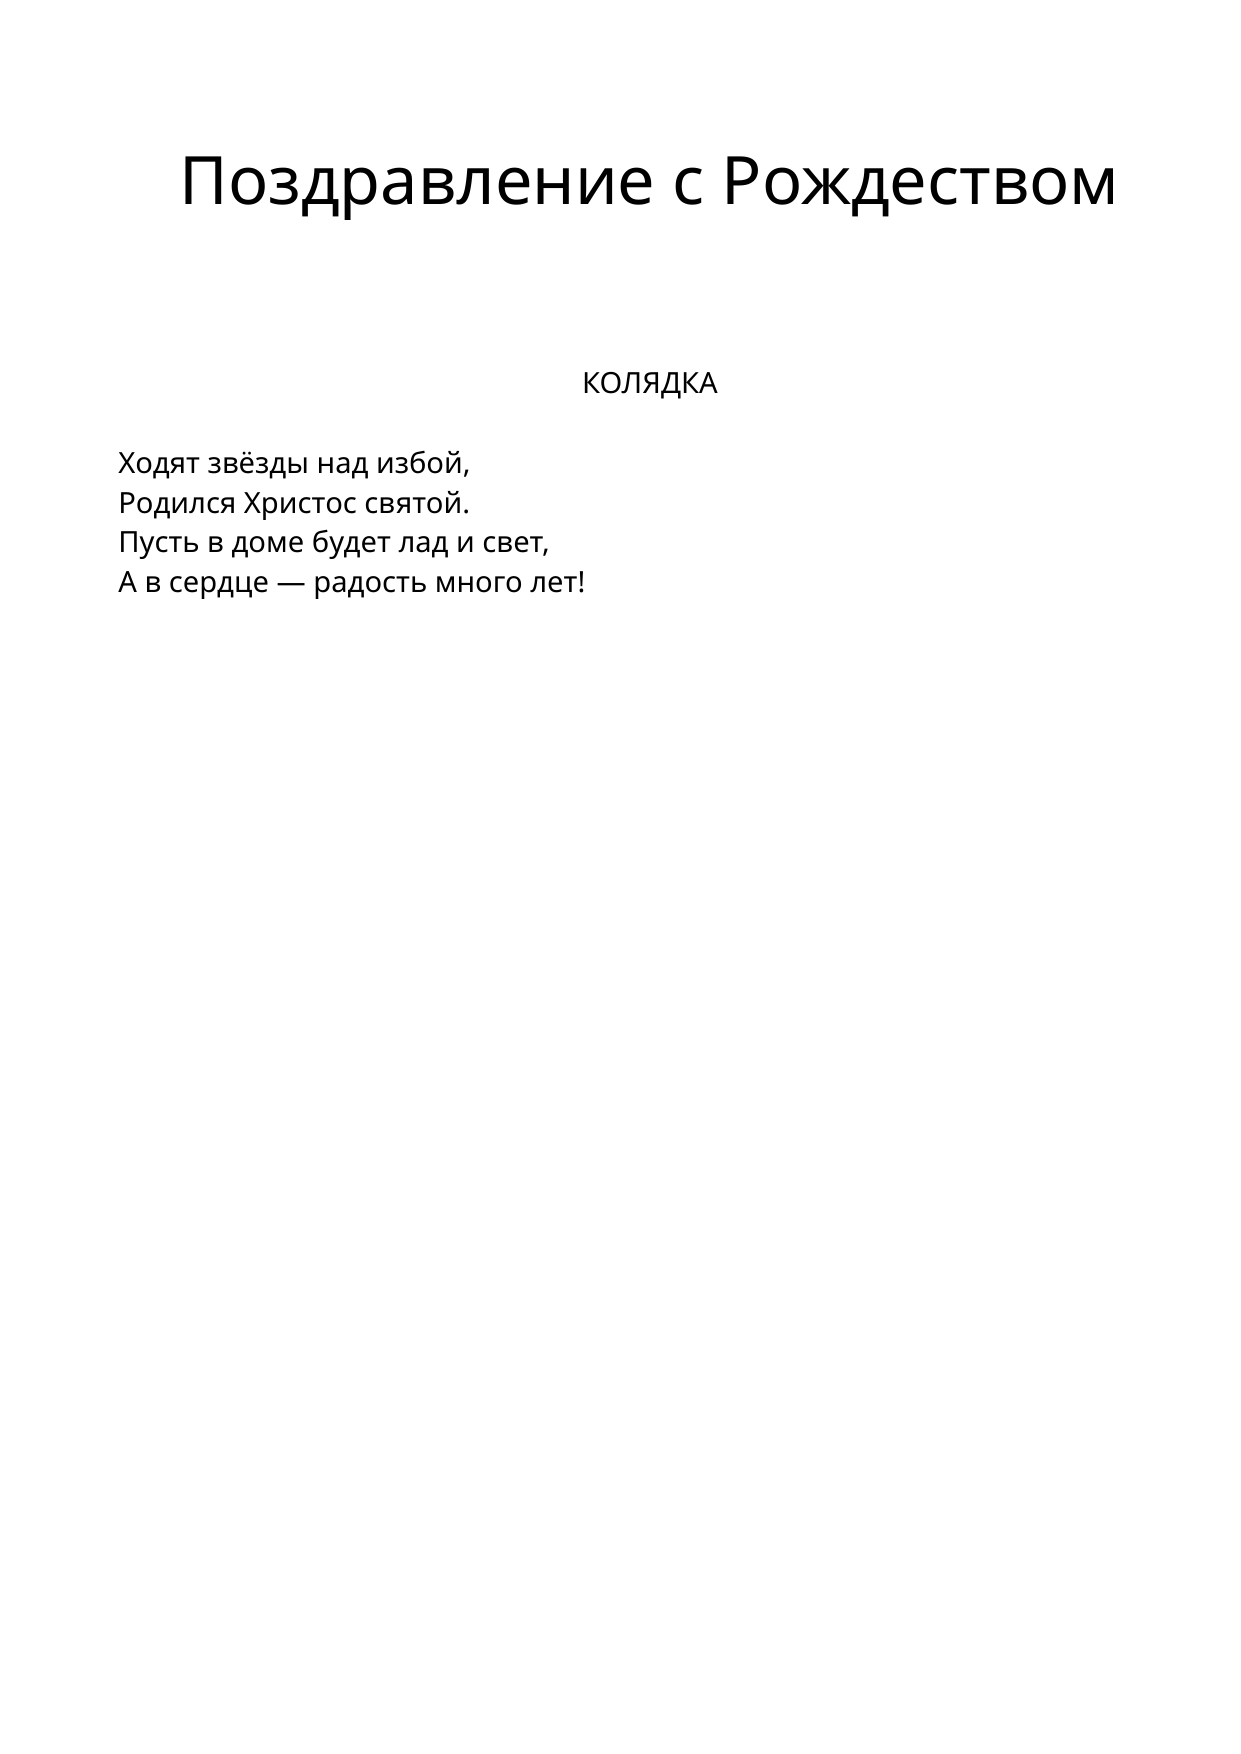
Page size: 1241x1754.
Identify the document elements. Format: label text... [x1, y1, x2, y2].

text Поздравление с Рождеством [118, 139, 1181, 221]
text Родился Христос святой. [118, 482, 1181, 522]
text КОЛЯДКА [118, 363, 1181, 402]
text Пусть в доме будет лад и свет, [118, 522, 1181, 561]
text А в сердце — радость много лет! [118, 561, 1181, 601]
text Ходят звёзды над избой, [118, 442, 1181, 482]
